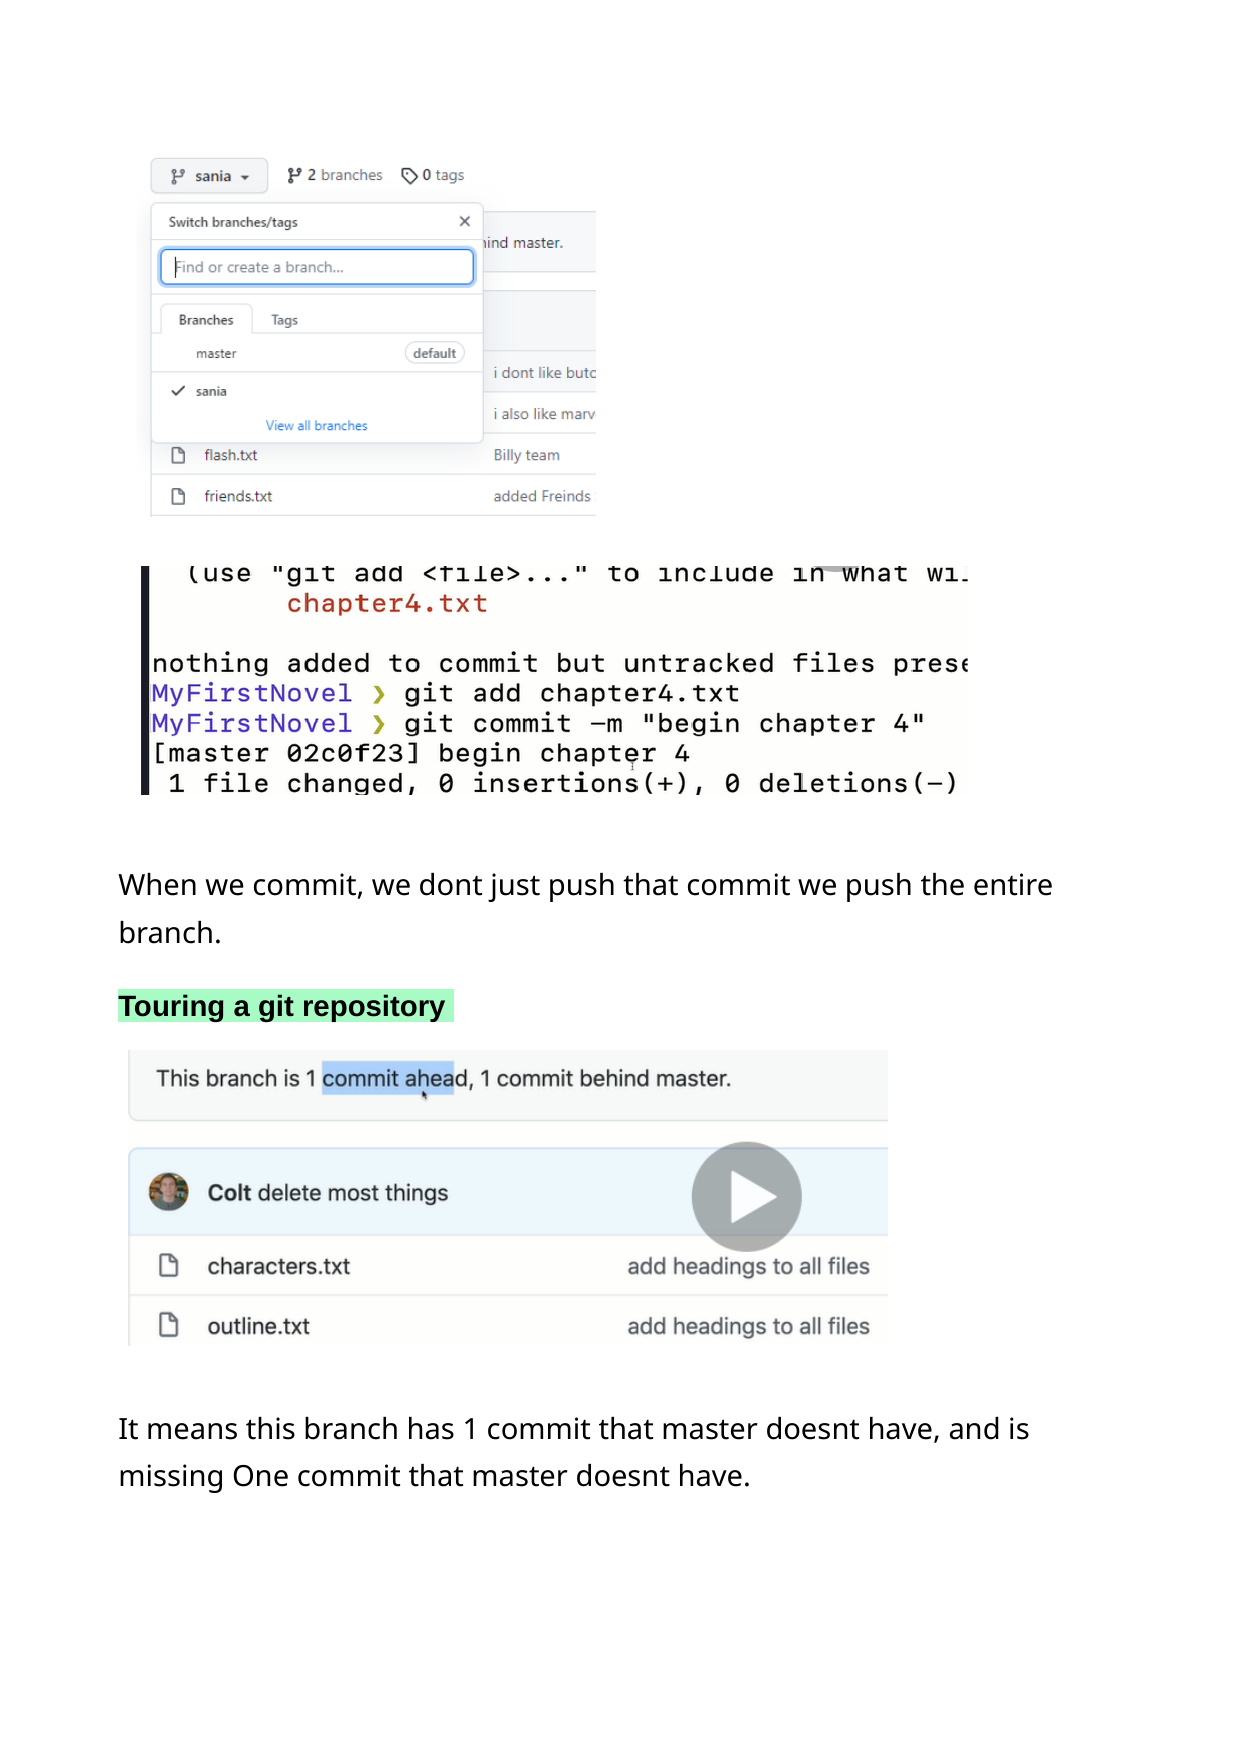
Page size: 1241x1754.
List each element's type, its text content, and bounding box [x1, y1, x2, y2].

picture [127, 1050, 889, 1346]
picture [135, 149, 596, 517]
text When we commit, we dont just push that commit we push the entire branch. [118, 864, 1122, 952]
picture [141, 566, 968, 795]
text It means this branch has 1 commit that master doesnt have, and is missing One commit that master doesnt have. [118, 1408, 1122, 1495]
subtitle Touring a git repository [454, 989, 1122, 1022]
